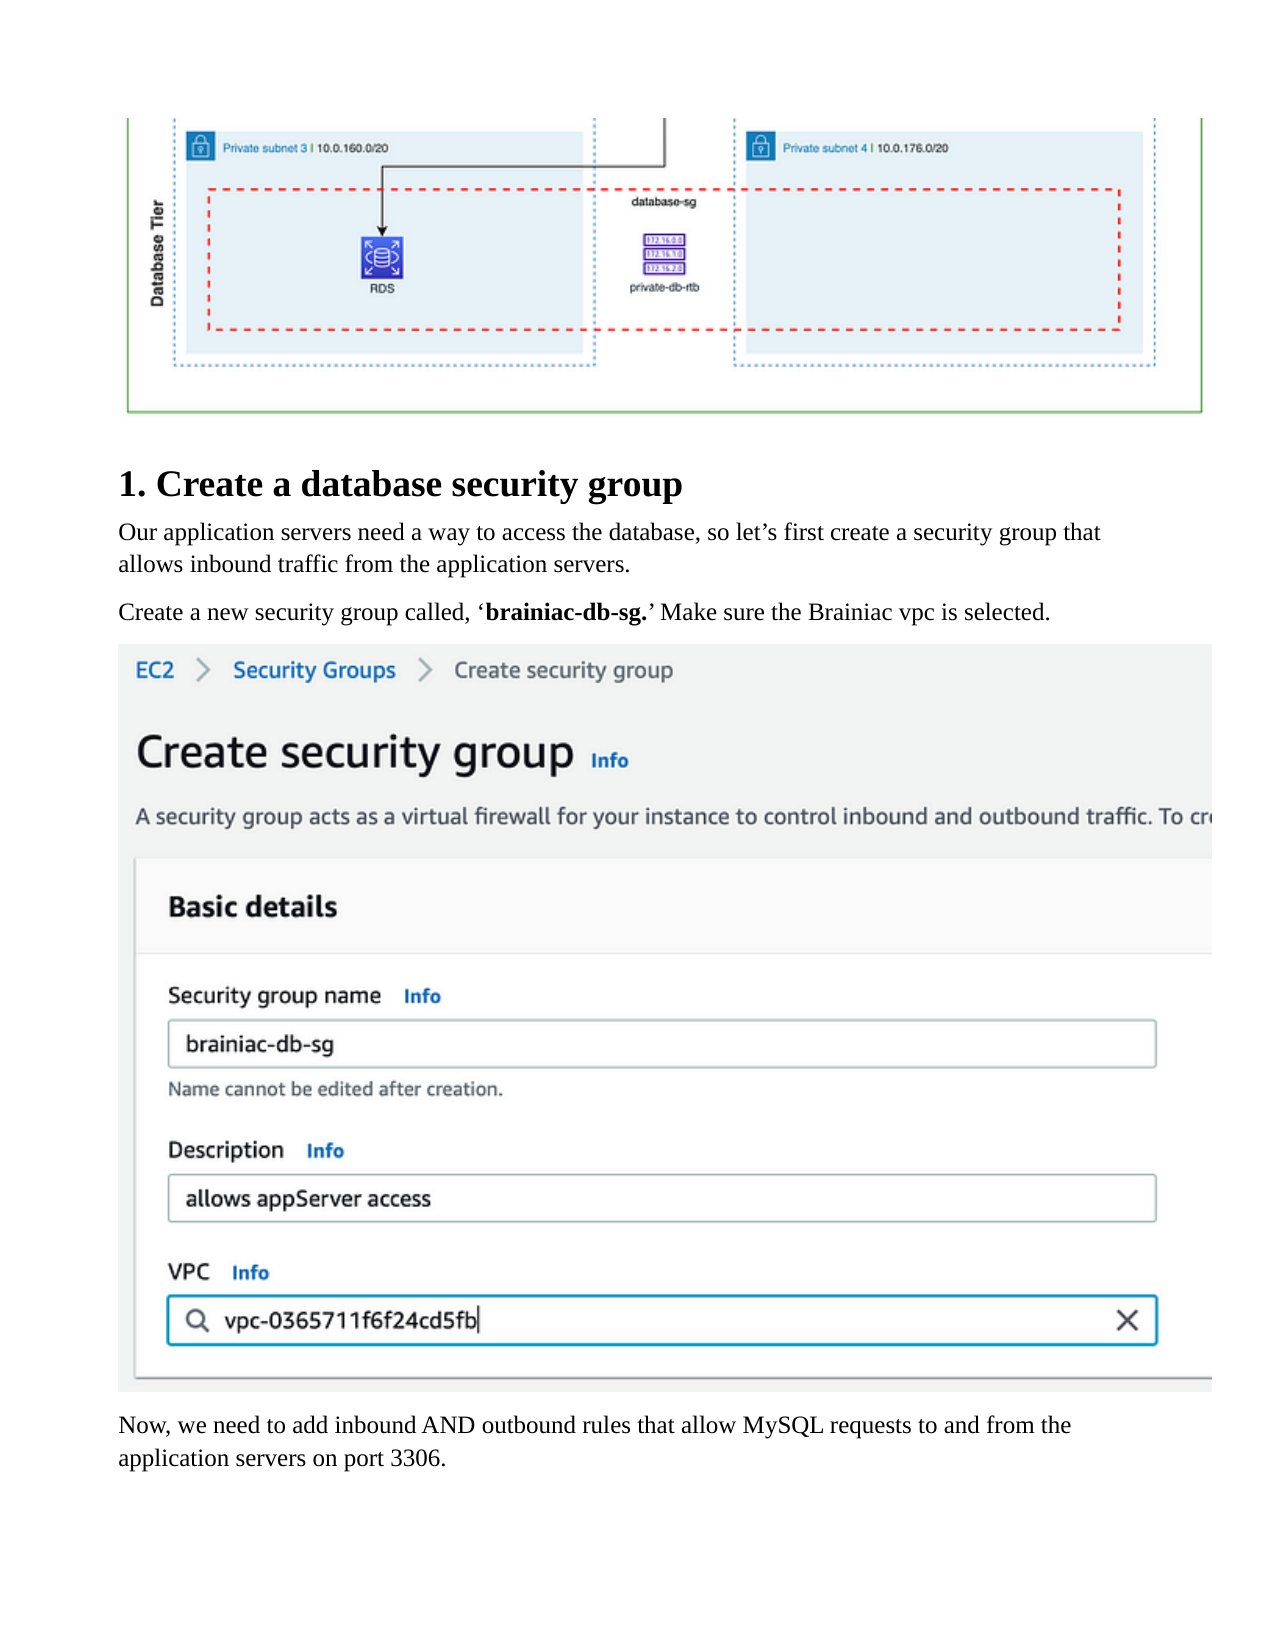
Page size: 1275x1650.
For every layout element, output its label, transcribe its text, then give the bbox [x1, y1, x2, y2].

text Create a new security group called, ‘brainiac-db-sg.’ Make sure the Brainiac vpc is selected. [118, 597, 1157, 626]
picture [118, 644, 1212, 1392]
subtitle 1. Create a database security group [118, 461, 1157, 504]
text Now, we need to add inbound AND outbound rules that allow MySQL requests to and from the application servers on port 3306. [118, 1411, 1157, 1472]
text Our application servers need a way to access the database, so let’s first create a security group that allows inbound traffic from the application servers. [118, 517, 1157, 578]
picture [118, 118, 1212, 422]
